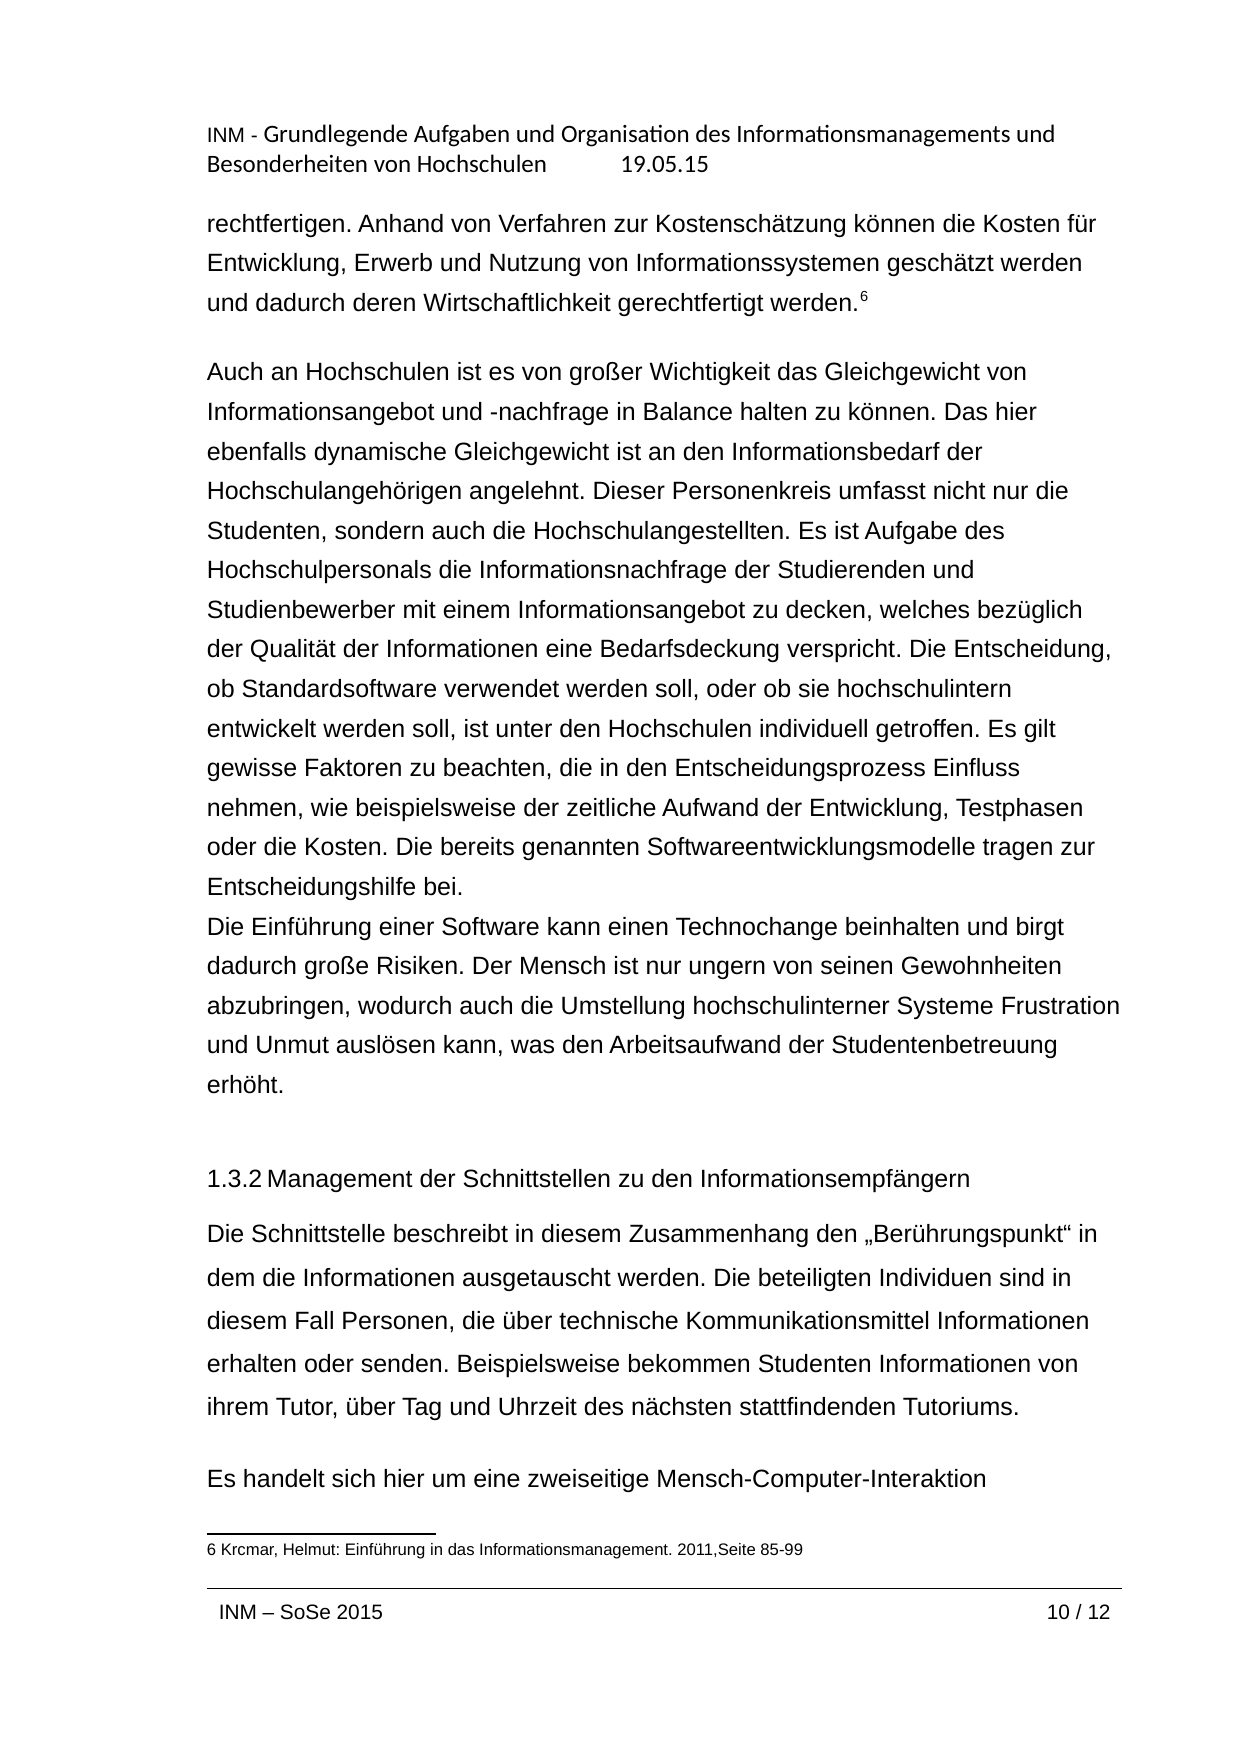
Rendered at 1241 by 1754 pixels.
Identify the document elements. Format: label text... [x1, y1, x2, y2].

subtitle 1.3.2 Management der Schnittstellen zu den Informationsempfängern [207, 1164, 1122, 1193]
text rechtfertigen. Anhand von Verfahren zur Kostenschätzung können die Kosten für Entwicklung, Erwerb und Nutzung von Informationssystemen geschätzt werden und dadurch deren Wirtschaftlichkeit gerechtfertigt werden. [207, 209, 1122, 317]
text Auch an Hochschulen ist es von großer Wichtigkeit das Gleichgewicht von Informationsangebot und -nachfrage in Balance halten zu können. Das hier ebenfalls dynamische Gleichgewicht ist an den Informationsbedarf der Hochschulangehörigen angelehnt. Dieser Personenkreis umfasst nicht nur die Studenten, sondern auch die Hochschulangestellten. Es ist Aufgabe des Hochschulpersonals die Informationsnachfrage der Studierenden und Studienbewerber mit einem Informationsangebot zu decken, welches bezüglich der Qualität der Informationen eine Bedarfsdeckung verspricht. Die Entscheidung, ob Standardsoftware verwendet werden soll, oder ob sie hochschulintern entwickelt werden soll, ist unter den Hochschulen individuell getroffen. Es gilt gewisse Faktoren zu beachten, die in den Entscheidungsprozess Einfluss nehmen, wie beispielsweise der zeitliche Aufwand der Entwicklung, Testphasen oder die Kosten. Die bereits genannten Softwareentwicklungsmodelle tragen zur Entscheidungshilfe bei. [207, 327, 1122, 901]
text Die Schnittstelle beschreibt in diesem Zusammenhang den „Berührungspunkt“ in dem die Informationen ausgetauscht werden. Die beteiligten Individuen sind in diesem Fall Personen, die über technische Kommunikationsmittel Informationen erhalten oder senden. Beispielsweise bekommen Studenten Informationen von ihrem Tutor, über Tag und Uhrzeit des nächsten stattfindenden Tutoriums. [207, 1219, 1122, 1421]
text Die Einführung einer Software kann einen Technochange beinhalten und birgt dadurch große Risiken. Der Mensch ist nur ungern von seinen Gewohnheiten abzubringen, wodurch auch die Umstellung hochschulinterner Systeme Frustration und Unmut auslösen kann, was den Arbeitsaufwand der Studentenbetreuung erhöht. [207, 912, 1122, 1099]
text Es handelt sich hier um eine zweiseitige Mensch-Computer-Interaktion [207, 1464, 1122, 1493]
text Krcmar, Helmut: Einführung in das Informationsmanagement. 2011,Seite 85-99 [207, 1539, 1122, 1559]
